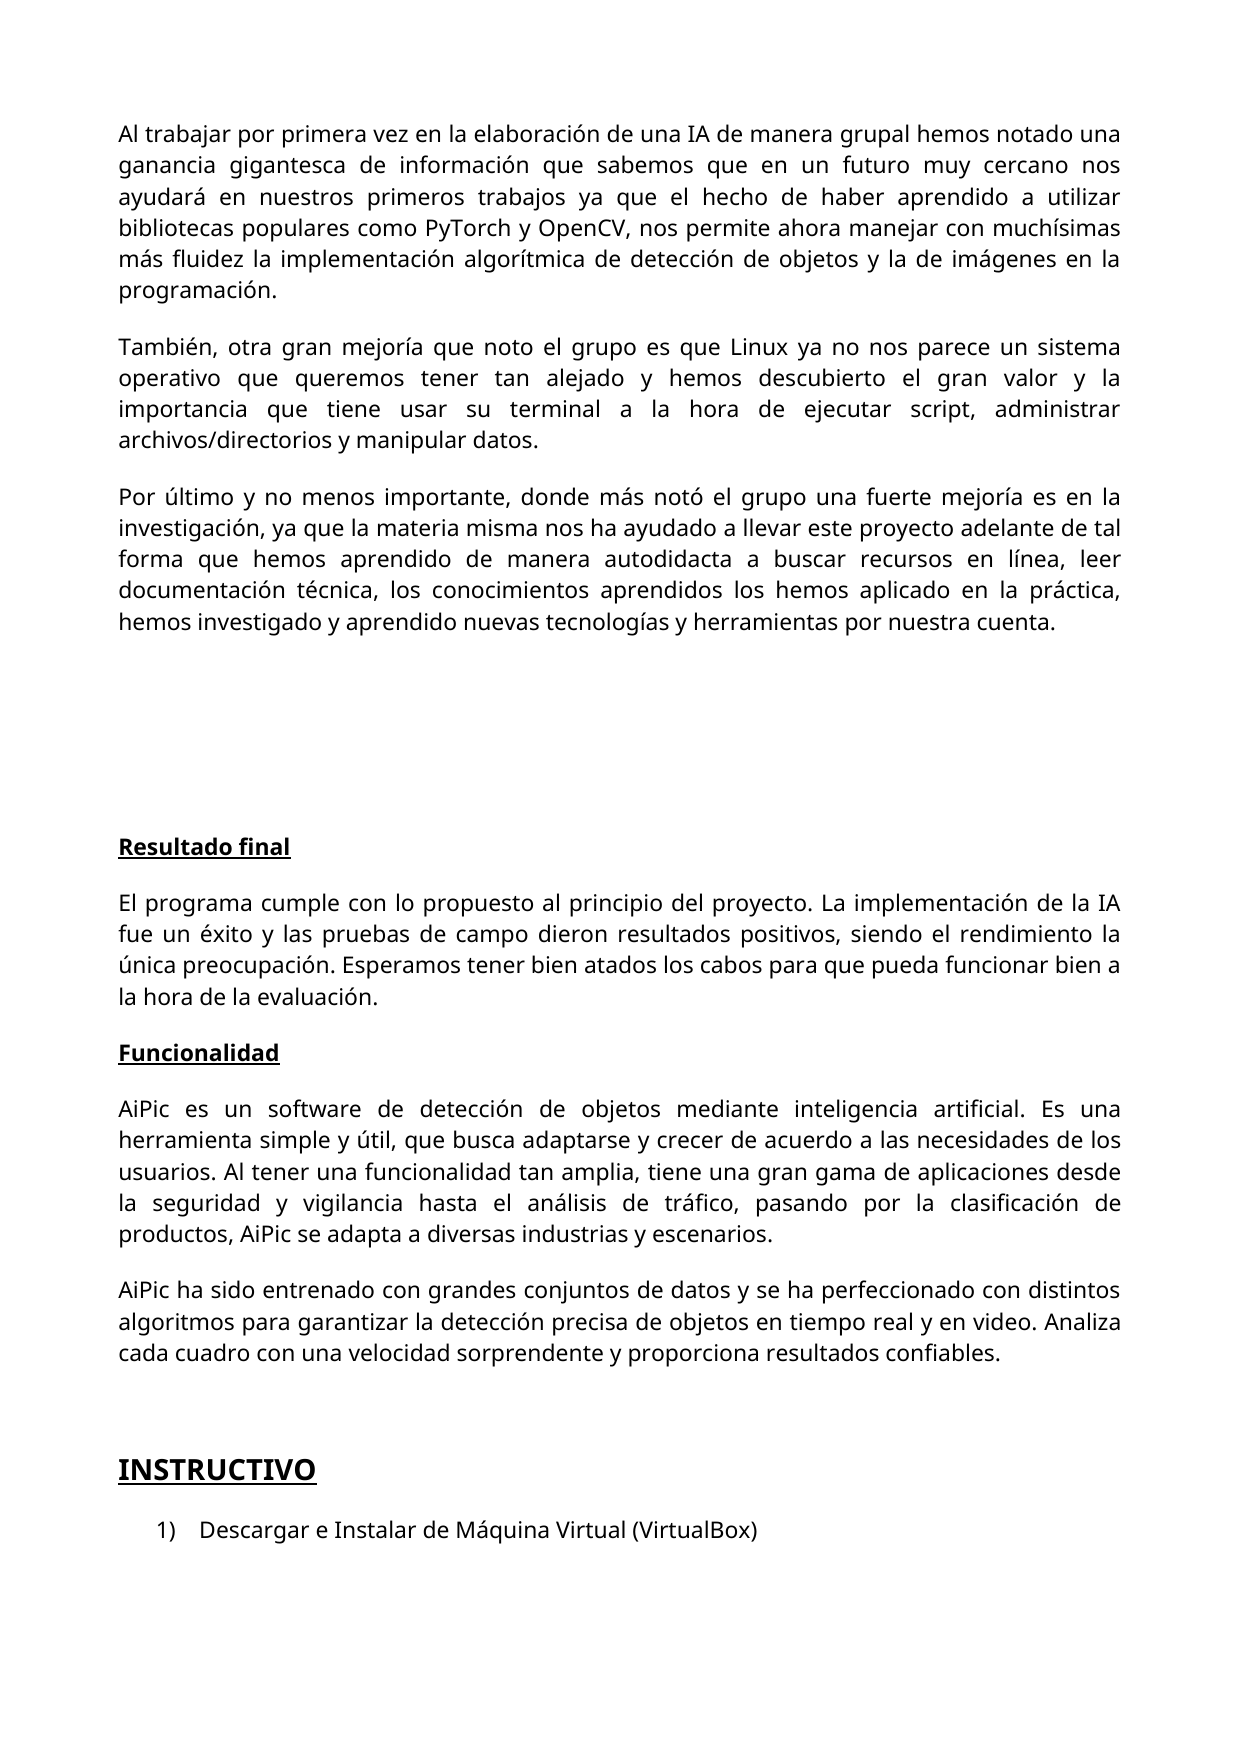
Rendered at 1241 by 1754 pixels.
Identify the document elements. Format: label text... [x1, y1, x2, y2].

text También, otra gran mejoría que noto el grupo es que Linux ya no nos parece un sistema operativo que queremos tener tan alejado y hemos descubierto el gran valor y la importancia que tiene usar su terminal a la hora de ejecutar script, administrar archivos/directorios y manipular datos. [118, 331, 1122, 456]
text AiPic ha sido entrenado con grandes conjuntos de datos y se ha perfeccionado con distintos algoritmos para garantizar la detección precisa de objetos en tiempo real y en video. Analiza cada cuadro con una velocidad sorprendente y proporciona resultados confiables. [118, 1274, 1122, 1368]
text Al trabajar por primera vez en la elaboración de una IA de manera grupal hemos notado una ganancia gigantesca de información que sabemos que en un futuro muy cercano nos ayudará en nuestros primeros trabajos ya que el hecho de haber aprendido a utilizar bibliotecas populares como PyTorch y OpenCV, nos permite ahora manejar con muchísimas más fluidez la implementación algorítmica de detección de objetos y la de imágenes en la programación. [118, 118, 1122, 306]
list Descargar e Instalar de Máquina Virtual (VirtualBox) [156, 1514, 1122, 1545]
text Resultado final [118, 831, 1122, 862]
text INSTRUCTIVO [118, 1449, 1122, 1489]
text El programa cumple con lo propuesto al principio del proyecto. La implementación de la IA fue un éxito y las pruebas de campo dieron resultados positivos, siendo el rendimiento la única preocupación. Esperamos tener bien atados los cabos para que pueda funcionar bien a la hora de la evaluación. [118, 887, 1122, 1012]
text AiPic es un software de detección de objetos mediante inteligencia artificial. Es una herramienta simple y útil, que busca adaptarse y crecer de acuerdo a las necesidades de los usuarios. Al tener una funcionalidad tan amplia, tiene una gran gama de aplicaciones desde la seguridad y vigilancia hasta el análisis de tráfico, pasando por la clasificación de productos, AiPic se adapta a diversas industrias y escenarios. [118, 1093, 1122, 1249]
text Funcionalidad [118, 1037, 1122, 1068]
text Por último y no menos importante, donde más notó el grupo una fuerte mejoría es en la investigación, ya que la materia misma nos ha ayudado a llevar este proyecto adelante de tal forma que hemos aprendido de manera autodidacta a buscar recursos en línea, leer documentación técnica, los conocimientos aprendidos los hemos aplicado en la práctica, hemos investigado y aprendido nuevas tecnologías y herramientas por nuestra cuenta. [118, 481, 1122, 637]
